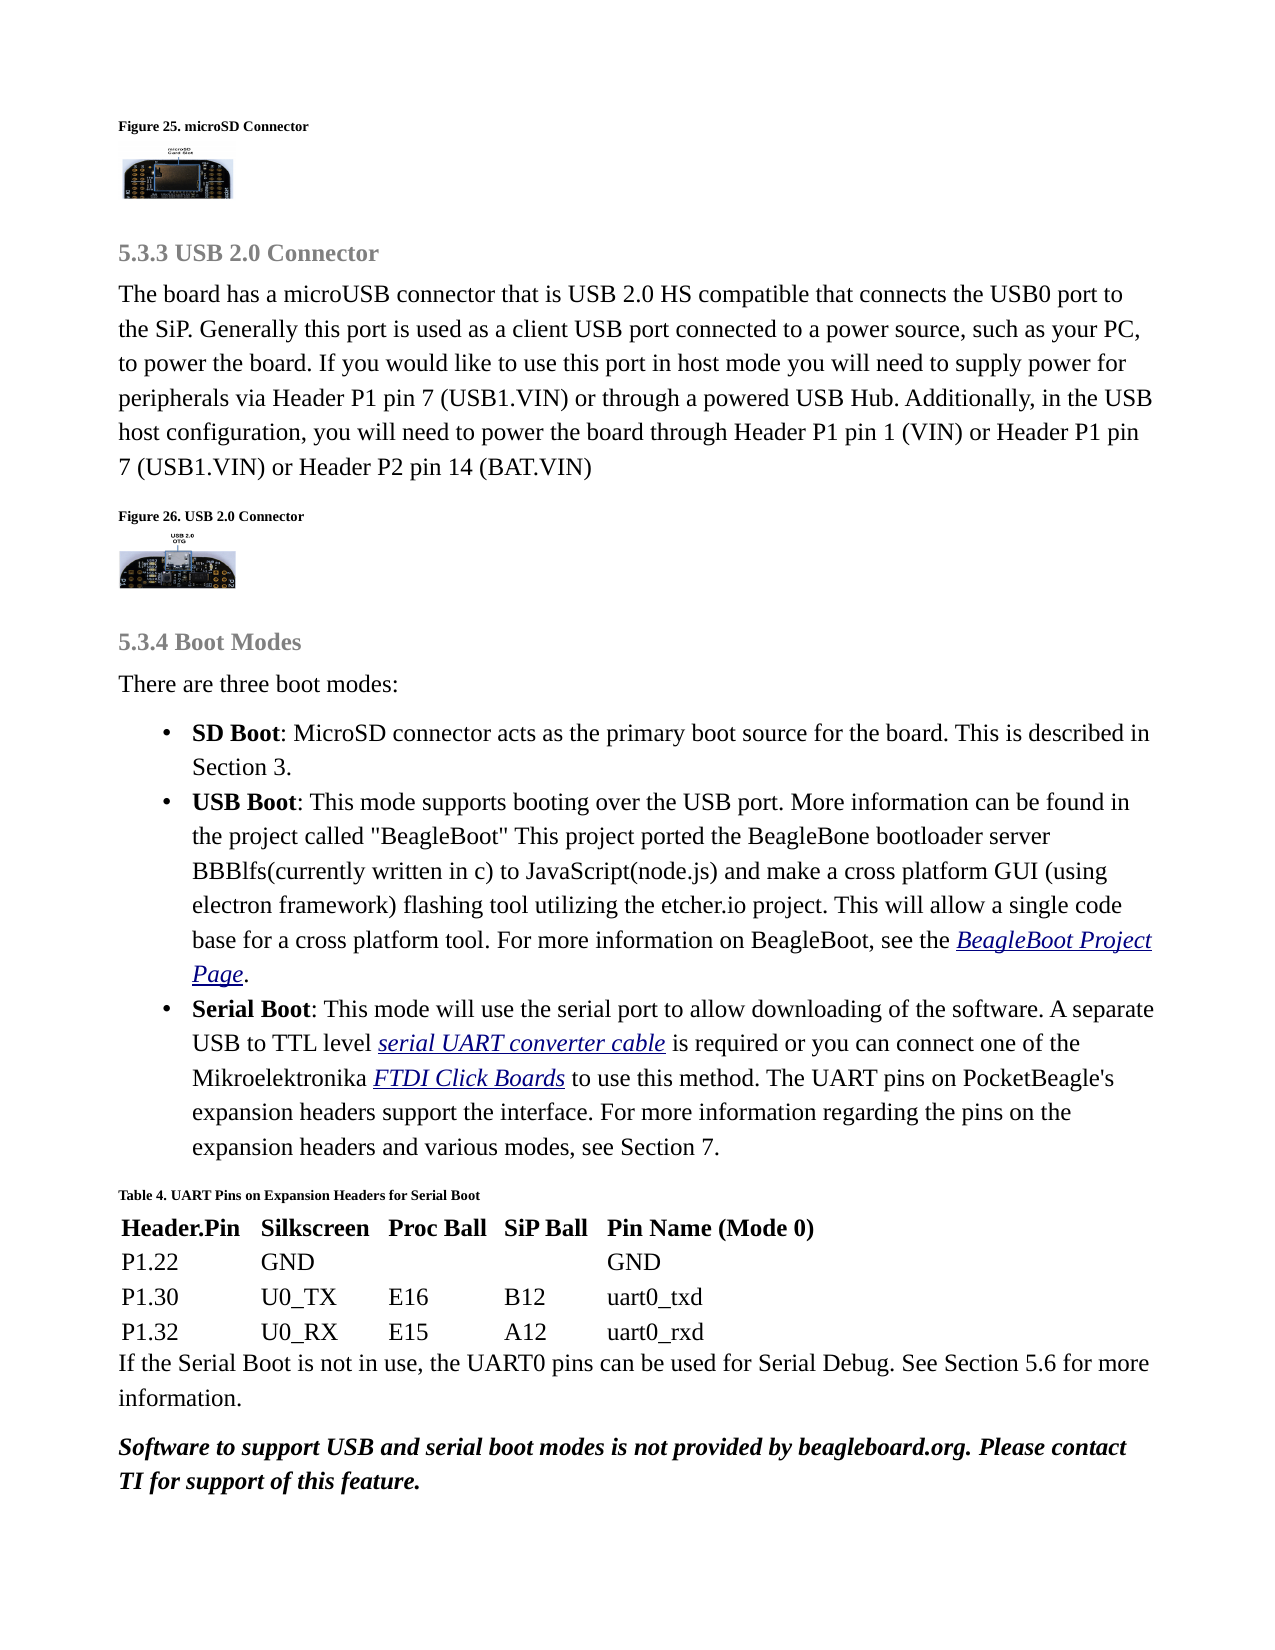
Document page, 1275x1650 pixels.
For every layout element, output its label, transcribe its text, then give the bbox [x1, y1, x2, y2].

subtitle 5.3.4 Boot Modes [118, 627, 1157, 656]
table_cell GND [258, 1245, 385, 1279]
table_cell [501, 1245, 604, 1279]
text There are three boot modes: [118, 669, 1157, 697]
subtitle 5.3.3 USB 2.0 Connector [118, 238, 1157, 267]
table_header Header.Pin [118, 1210, 258, 1244]
table_cell E16 [385, 1279, 501, 1314]
list Serial Boot: This mode will use the serial port to allow downloading of the software. A separate USB to TTL level serial UART converter cable is required or you can connect one of the Mikroelektronika FTDI Click Boards to use this method. The UART pins on PocketBeagle's expansion headers support the interface. For more information regarding the pins on the expansion headers and various modes, see Section 7. [162, 994, 1157, 1160]
subtitle Table 4. UART Pins on Expansion Headers for Serial Boot [118, 1187, 1157, 1204]
table_cell A12 [501, 1314, 604, 1348]
table_cell E15 [385, 1314, 501, 1348]
picture [118, 141, 237, 201]
table_header Pin Name (Mode 0) [604, 1210, 835, 1244]
text If the Serial Boot is not in use, the UART0 pins can be used for Serial Debug. See Section 5.6 for more information. [118, 1348, 1157, 1411]
table_cell U0_RX [258, 1314, 385, 1348]
table_cell uart0_txd [604, 1279, 835, 1314]
table_header SiP Ball [501, 1210, 604, 1244]
table_cell GND [604, 1245, 835, 1279]
table_cell uart0_rxd [604, 1314, 835, 1348]
table_cell B12 [501, 1279, 604, 1314]
subtitle Figure 26. USB 2.0 Connector [118, 507, 1157, 524]
table_cell P1.32 [118, 1314, 258, 1348]
table_cell [385, 1245, 501, 1279]
text The board has a microUSB connector that is USB 2.0 HS compatible that connects the USB0 port to the SiP. Generally this port is used as a client USB port connected to a power source, such as your PC, to power the board. If you would like to use this port in host mode you will need to supply power for peripherals via Header P1 pin 7 (USB1.VIN) or through a powered USB Hub. Additionally, in the USB host configuration, you will need to power the board through Header P1 pin 1 (VIN) or Header P1 pin 7 (USB1.VIN) or Header P2 pin 14 (BAT.VIN) [118, 279, 1157, 481]
text Software to support USB and serial boot modes is not provided by beagleboard.org. Please contact TI for support of this feature. [118, 1432, 1157, 1495]
table_cell U0_TX [258, 1279, 385, 1314]
table_cell P1.22 [118, 1245, 258, 1279]
list USB Boot: This mode supports booting over the USB port. More information can be found in the project called "BeagleBoot" This project ported the BeagleBone bootloader server BBBlfs(currently written in c) to JavaScript(node.js) and make a cross platform GUI (using electron framework) flashing tool utilizing the etcher.io project. This will allow a single code base for a cross platform tool. For more information on BeagleBoot, see the BeagleBoot Project Page. [162, 787, 1157, 988]
subtitle Figure 25. microSD Connector [118, 118, 1157, 135]
table_cell P1.30 [118, 1279, 258, 1314]
picture [118, 530, 237, 590]
table_header Silkscreen [258, 1210, 385, 1244]
table_header Proc Ball [385, 1210, 501, 1244]
list SD Boot: MicroSD connector acts as the primary boot source for the board. This is described in Section 3. [162, 718, 1157, 781]
